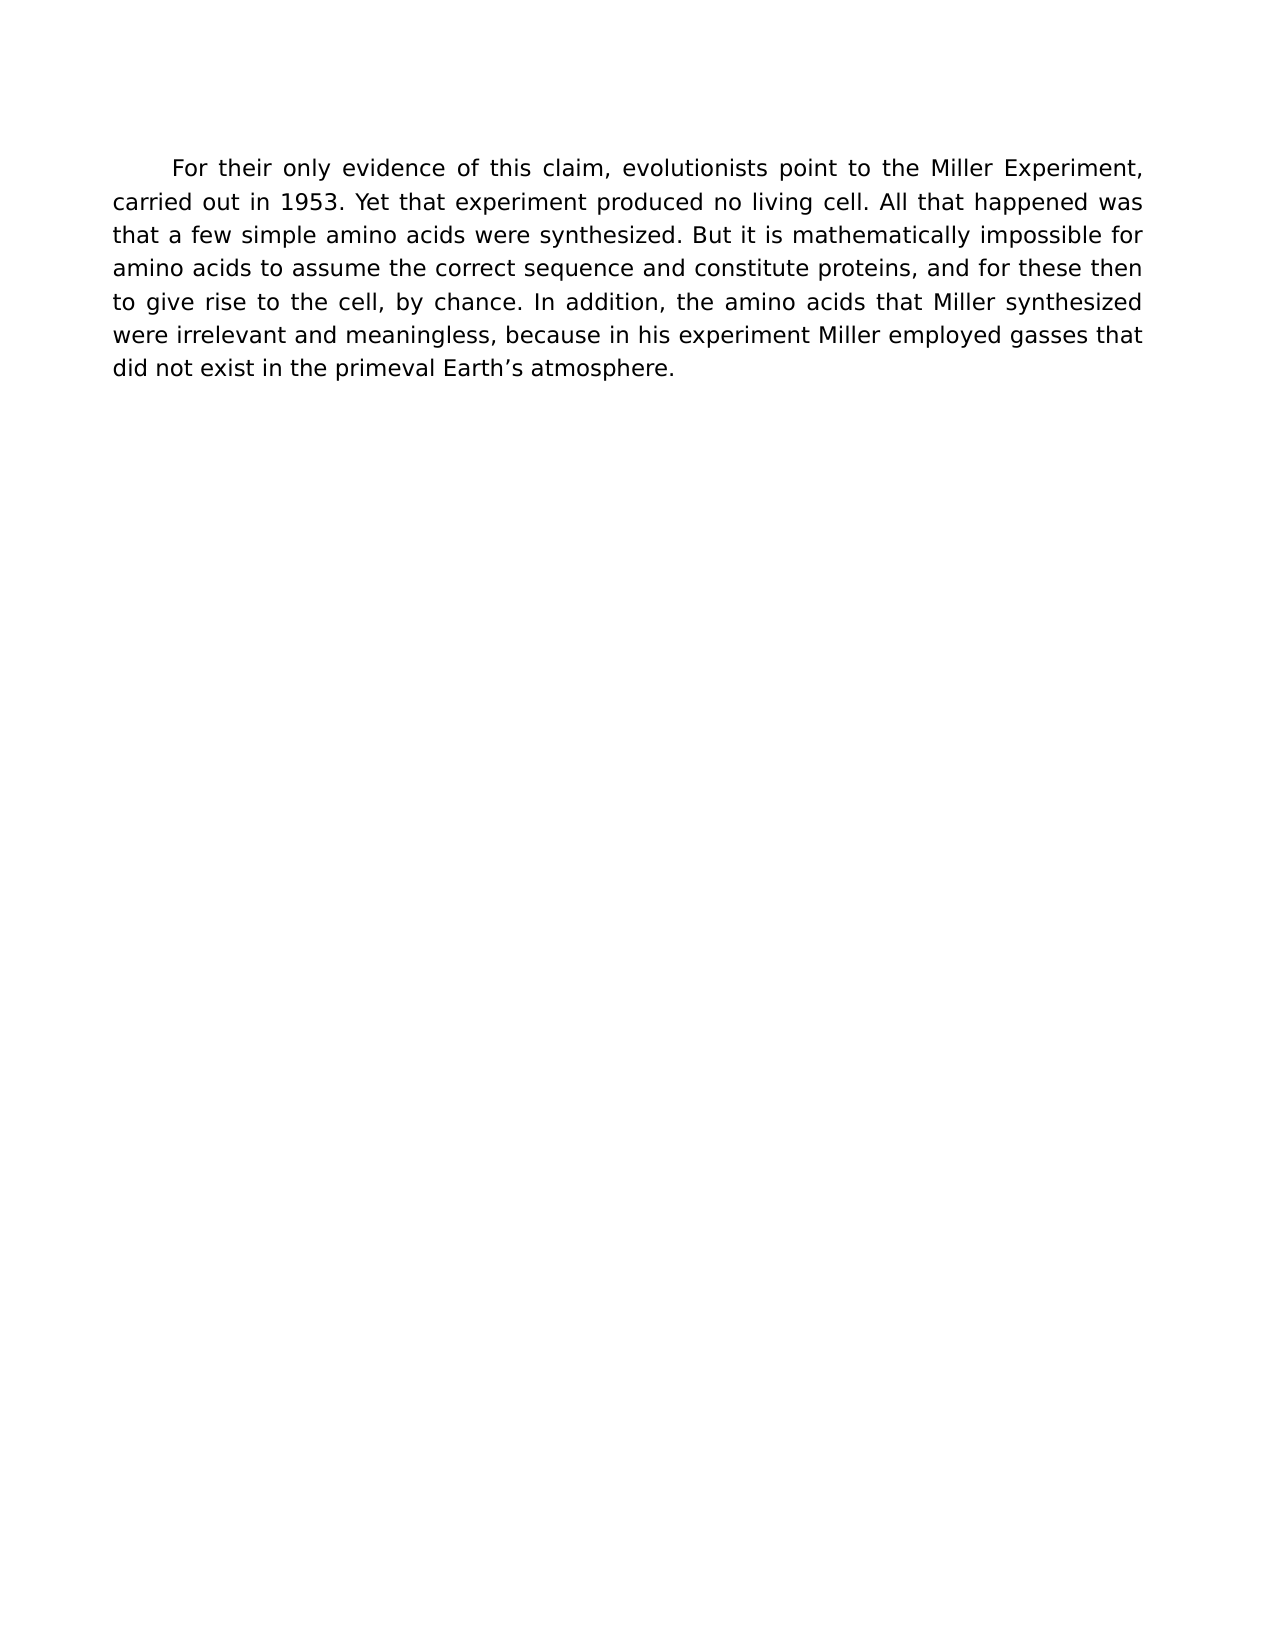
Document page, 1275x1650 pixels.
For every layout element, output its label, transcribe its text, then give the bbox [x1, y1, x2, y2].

text For their only evidence of this claim, evolutionists point to the Miller Experiment, carried out in 1953. Yet that experiment produced no living cell. All that happened was that a few simple amino acids were synthesized. But it is mathematically impossible for amino acids to assume the correct sequence and constitute proteins, and for these then to give rise to the cell, by chance. In addition, the amino acids that Miller synthesized were irrelevant and meaningless, because in his experiment Miller employed gasses that did not exist in the primeval Earth’s atmosphere. [112, 150, 1145, 383]
